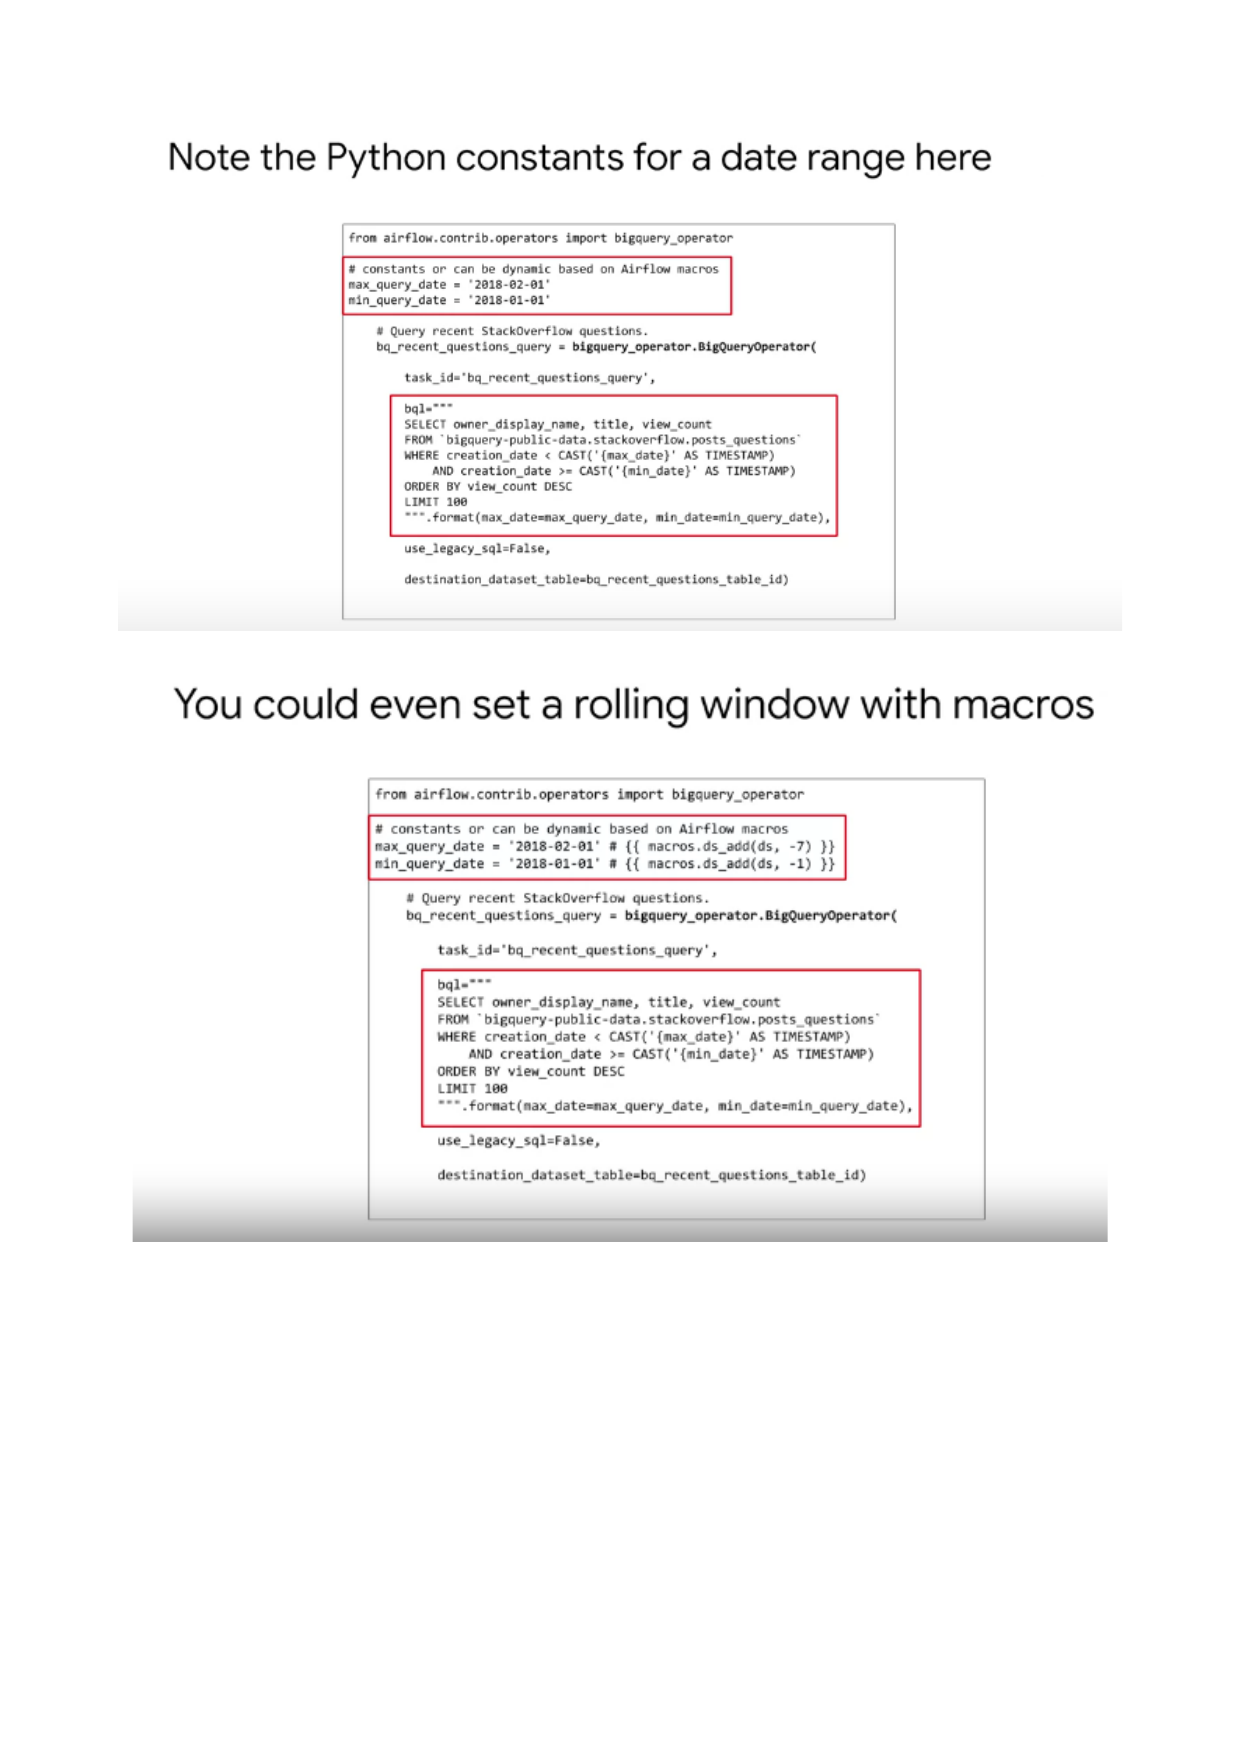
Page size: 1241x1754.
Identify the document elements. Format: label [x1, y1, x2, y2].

picture [132, 659, 1108, 1242]
picture [118, 118, 1123, 631]
